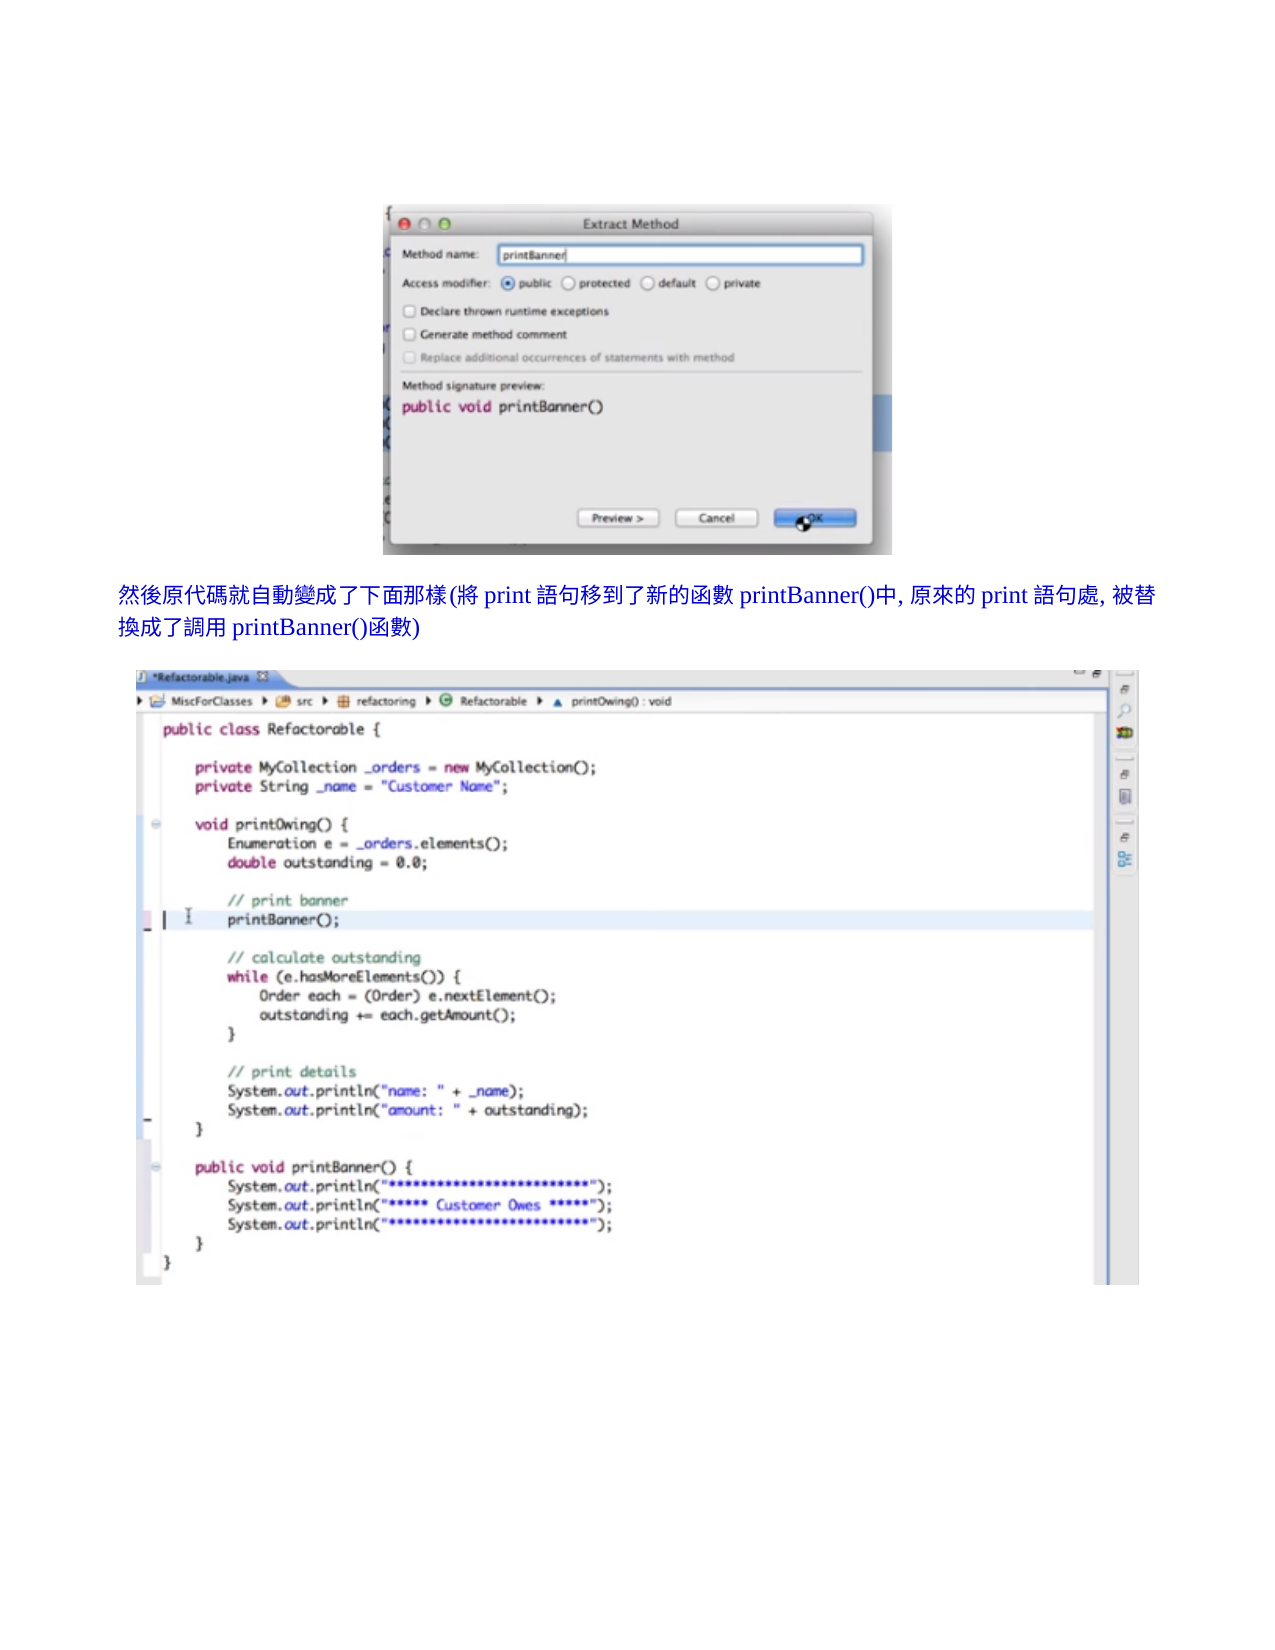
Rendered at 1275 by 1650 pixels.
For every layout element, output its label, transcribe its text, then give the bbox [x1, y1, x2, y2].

picture [136, 670, 1139, 1285]
picture [382, 204, 893, 555]
text 然後原代碼就自動變成了下面那樣(將print語句移到了新的函數printBanner()中, 原來的print語句處, 被替換成了調用printBanner()函數) [118, 578, 1157, 641]
